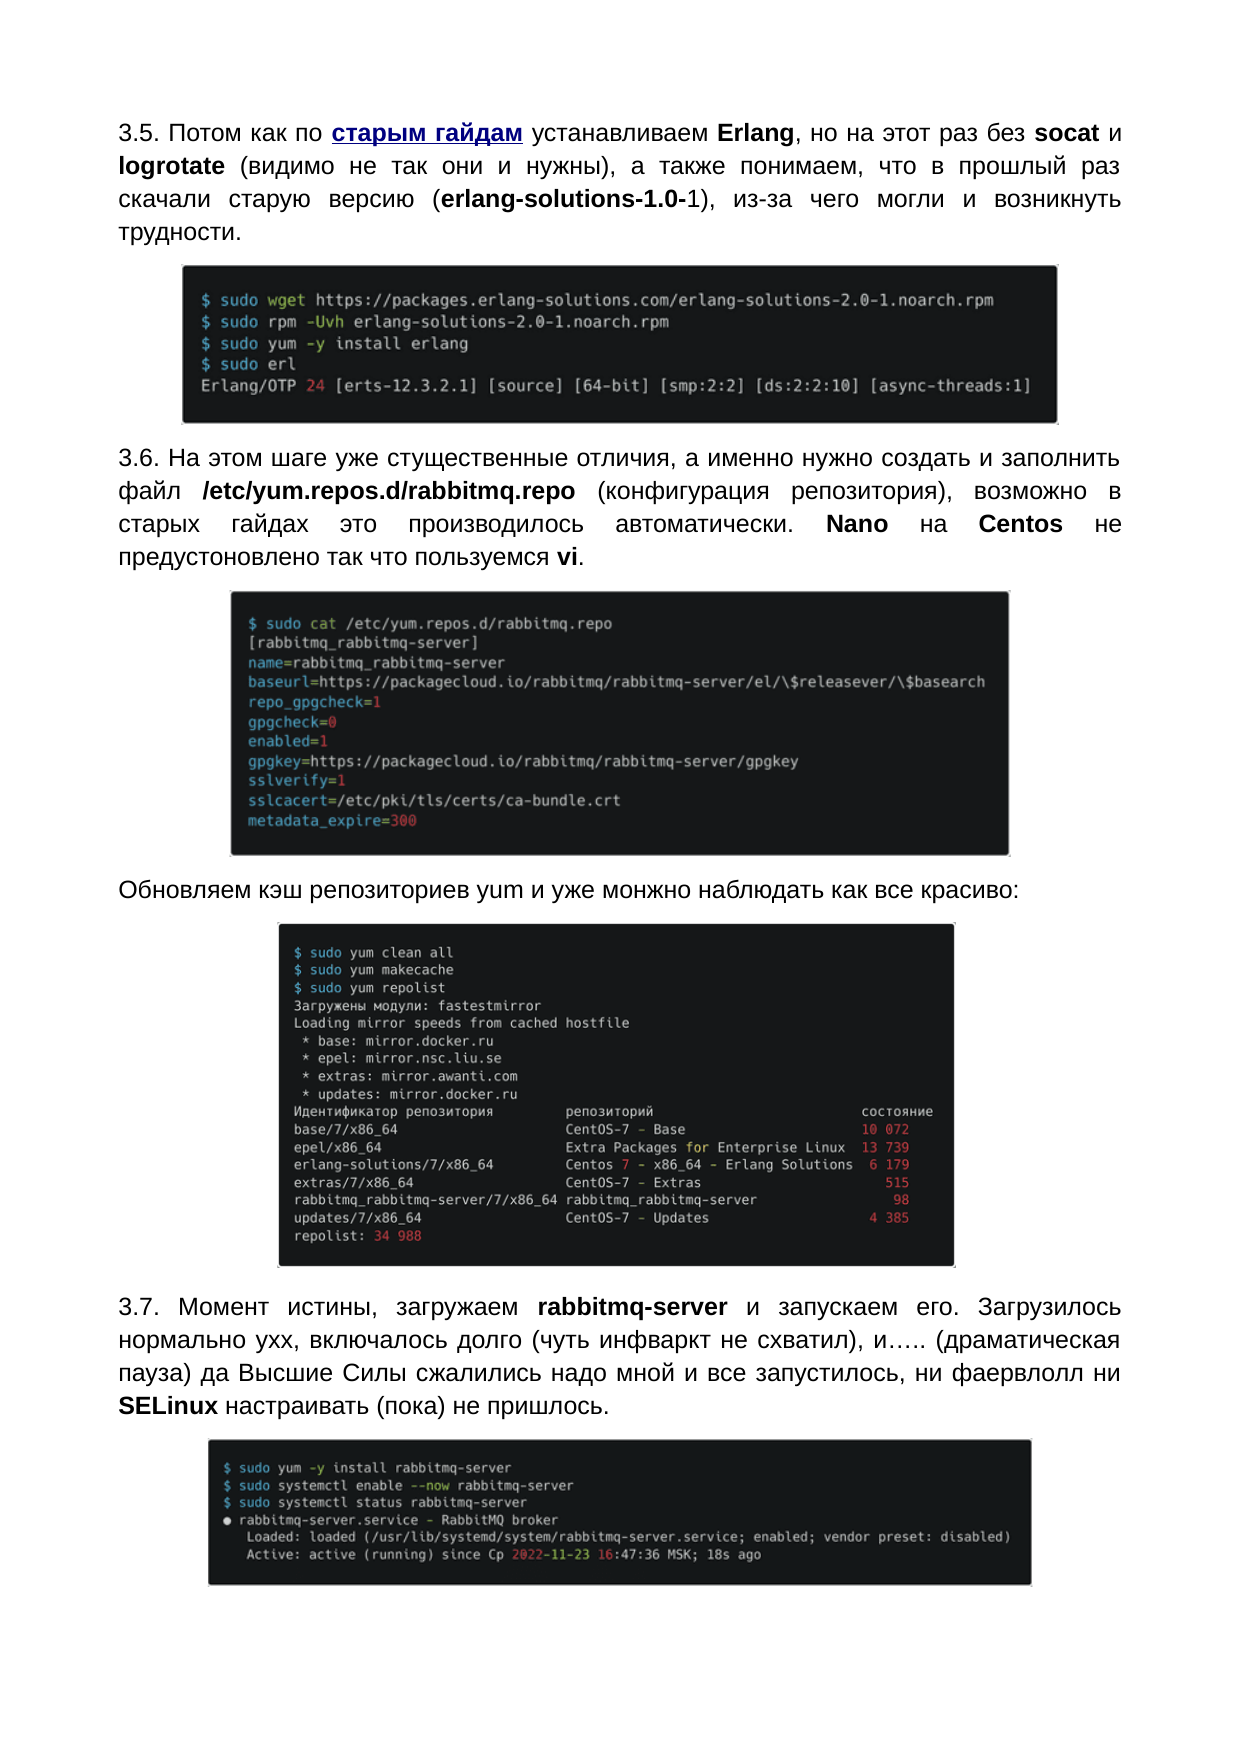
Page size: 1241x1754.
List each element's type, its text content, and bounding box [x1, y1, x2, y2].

picture [207, 1438, 1033, 1587]
picture [277, 922, 956, 1268]
text 3.7. Момент истины, загружаем rabbitmq-server и запускаем его. Загрузилось нормально ухх, включалось долго (чуть инфваркт не схватил), и….. (драматическая пауза) да Высшие Силы сжалились надо мной и все запустилось, ни фаервлолл ни SELinux настраивать (пока) не пришлось. [118, 1292, 1122, 1420]
text 3.5. Потом как по старым гайдам устанавливаем Erlang, но на этот раз без socat и logrotate (видимо не так они и нужны), а также понимаем, что в прошлый раз скачали старую версию (erlang-solutions-1.0-1), из-за чего могли и возникнуть трудности. [118, 118, 1122, 246]
picture [181, 264, 1059, 425]
text 3.6. На этом шаге уже стущественные отличия, а именно нужно создать и заполнить файл /etc/yum.repos.d/rabbitmq.repo (конфигурация репозитория), возможно в старых гайдах это производилось автоматически. Nano на Centos не предустоновлено так что пользуемся vi. [118, 443, 1122, 571]
picture [229, 590, 1011, 857]
text Обновляем кэш репозиториев yum и уже монжно наблюдать как все красиво: [118, 875, 1122, 904]
